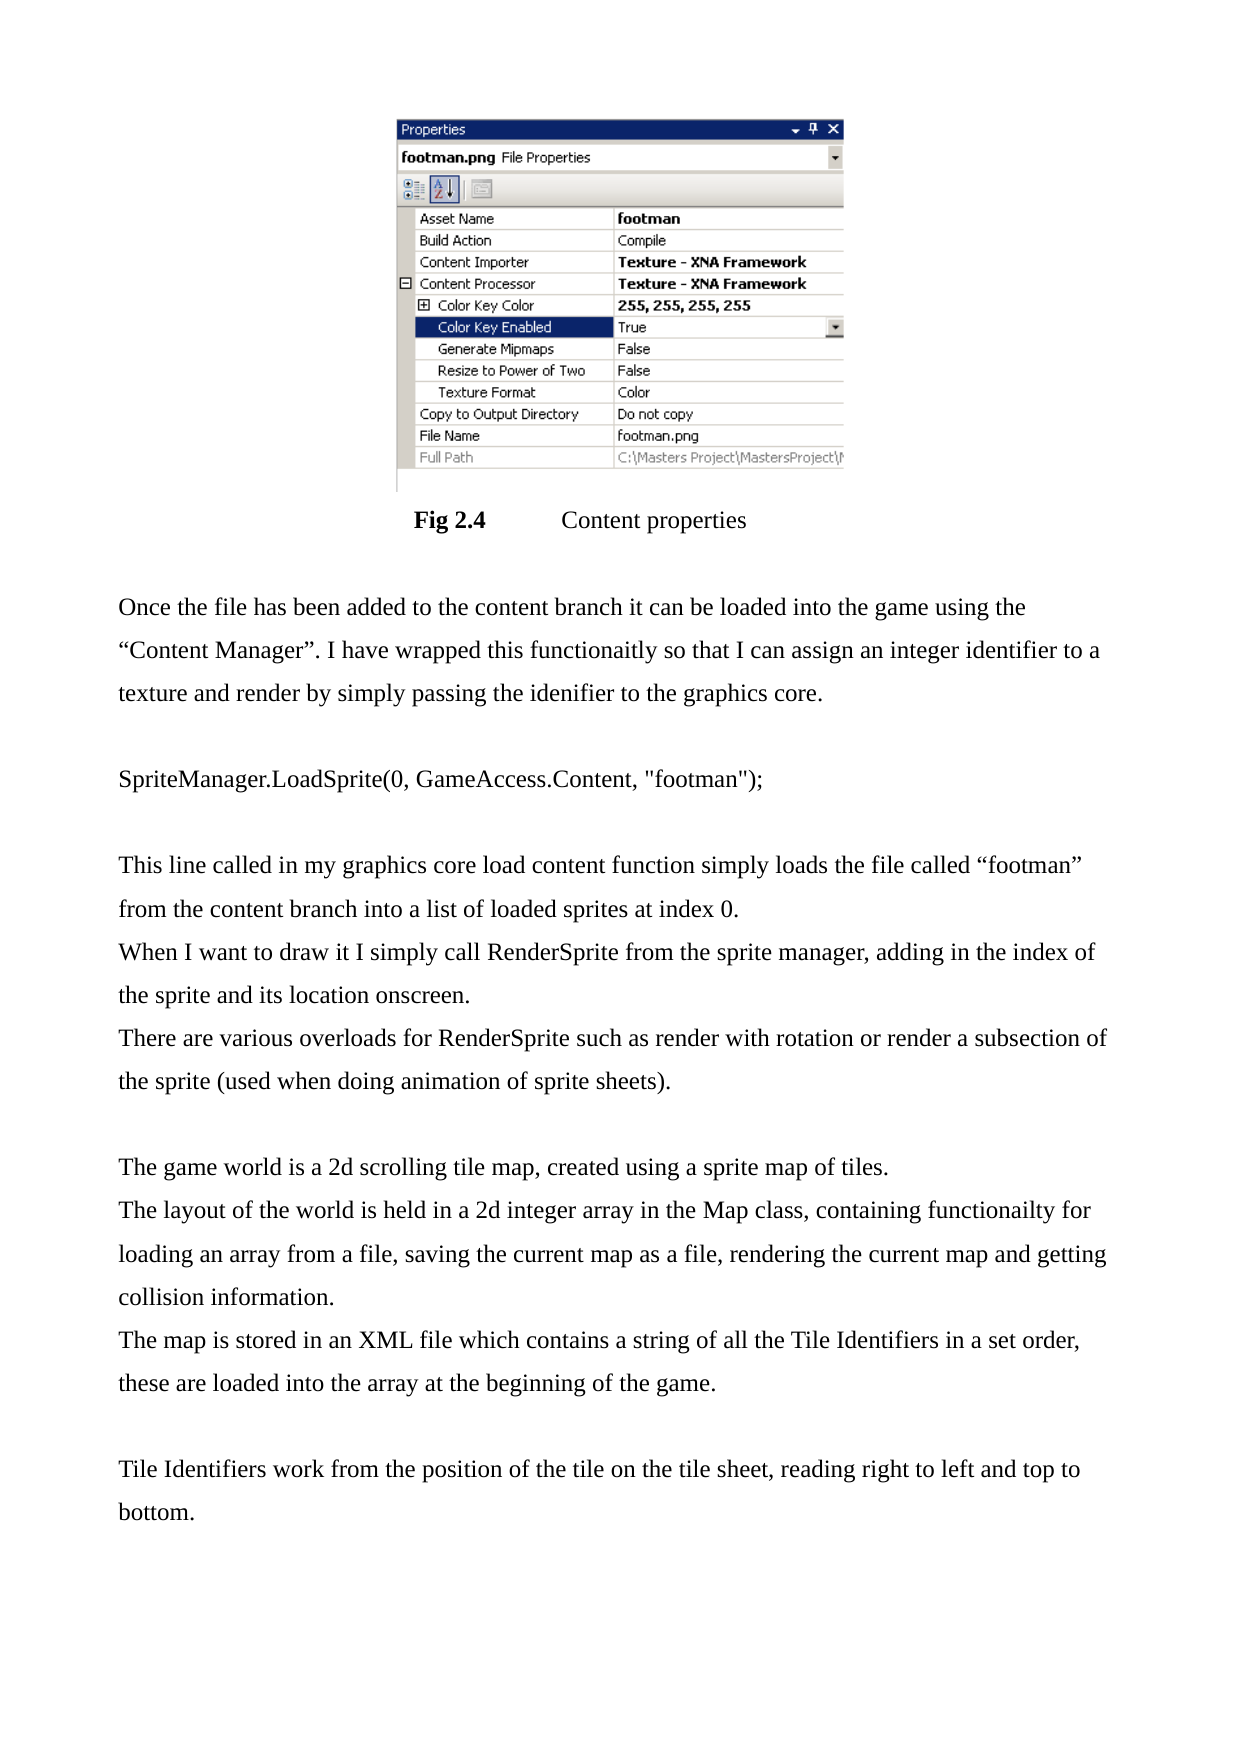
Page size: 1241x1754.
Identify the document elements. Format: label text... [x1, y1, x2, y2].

text When I want to draw it I simply call RenderSprite from the sprite manager, adding in the index of the sprite and its location onscreen. [118, 937, 1122, 1009]
text The game world is a 2d scrolling tile map, created using a sprite map of tiles. [118, 1152, 1122, 1181]
picture [396, 118, 844, 492]
text The map is stored in an XML file which contains a string of all the Tile Identifiers in a set order, these are loaded into the array at the beginning of the game. [118, 1325, 1122, 1397]
text This line called in my graphics core load content function simply loads the file called “footman” from the content branch into a list of loaded sprites at index 0. [118, 851, 1122, 922]
text SpriteManager.LoadSprite(0, GameAccess.Content, "footman"); [118, 764, 1122, 793]
text The layout of the world is held in a 2d integer array in the Map class, containing functionailty for loading an array from a file, saving the current map as a file, rendering the current map and getting collision information. [118, 1196, 1122, 1311]
text There are various overloads for RenderSprite such as render with rotation or render a subsection of the sprite (used when doing animation of sprite sheets). [118, 1023, 1122, 1095]
text Tile Identifiers work from the position of the tile on the tile sheet, reading right to left and top to bottom. [118, 1411, 1122, 1526]
text Fig 2.4 Content properties [118, 118, 1122, 534]
text Once the file has been added to the content branch it can be loaded into the game using the “Content Manager”. I have wrapped this functionaitly so that I can assign an integer identifier to a texture and render by simply passing the idenifier to the graphics core. [118, 592, 1122, 707]
